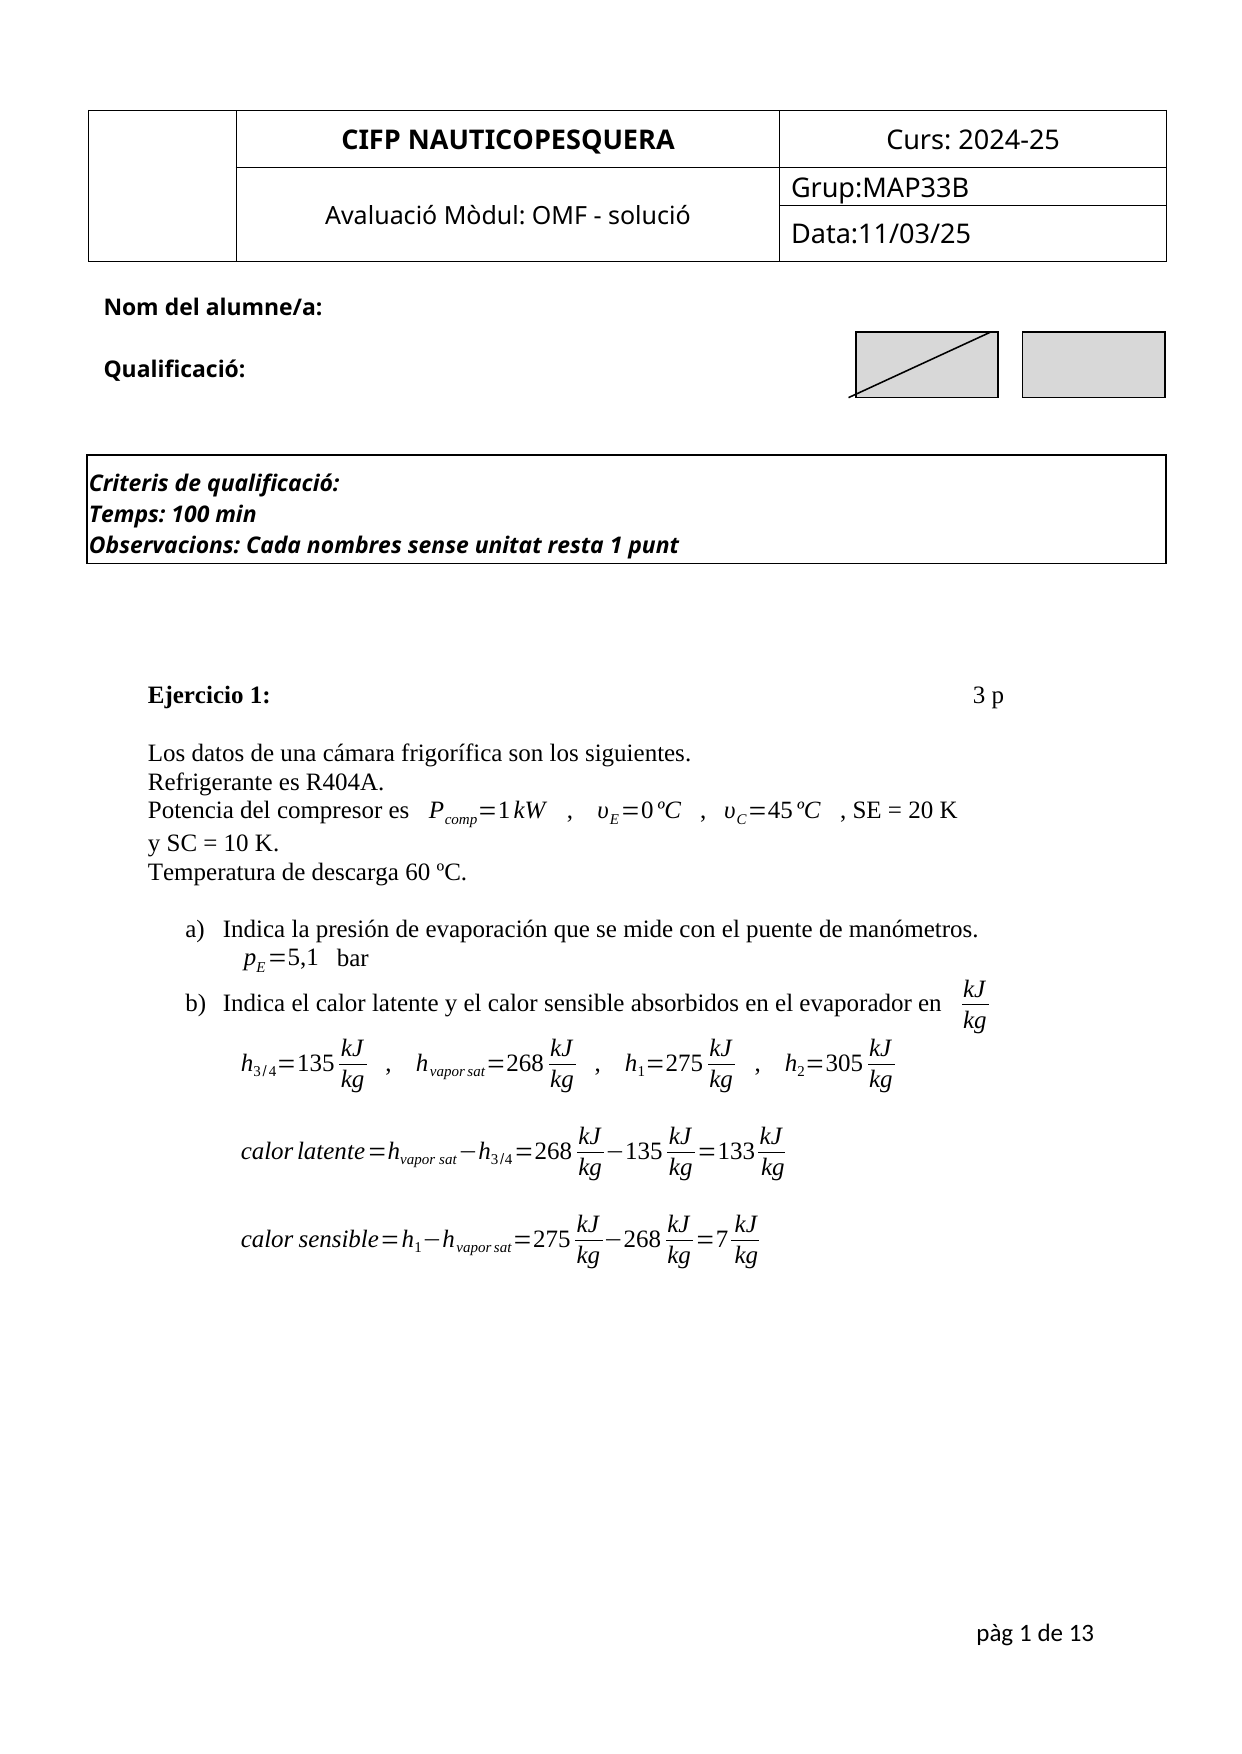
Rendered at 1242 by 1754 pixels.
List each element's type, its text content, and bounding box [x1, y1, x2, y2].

text Ejercicio 1: 3 p [148, 680, 1094, 709]
text Refrigerante es R404A. [148, 767, 1094, 795]
text Los datos de una cámara frigorífica son los siguientes. [148, 738, 1094, 767]
text [999, 353, 1022, 384]
text Nom del alumne/a: [103, 290, 1094, 322]
text Qualificació: [103, 353, 855, 384]
list Indica el calor latente y el calor sensible absorbidos en el evaporador en [185, 975, 1094, 1034]
text y SC = 10 K. [148, 828, 1094, 857]
list bar [185, 943, 1094, 975]
text Observacions: Cada nombres sense unitat resta 1 punt [89, 529, 1094, 560]
text Potencia del compresor es, ,, SE = 20 K [148, 795, 1094, 828]
list Indica la presión de evaporación que se mide con el puente de manómetros. [185, 914, 1094, 943]
text Temps: 100 min [89, 498, 1094, 529]
text Temperatura de descarga 60 ºC. [148, 857, 1094, 885]
text Criteris de qualificació: [89, 467, 1094, 498]
list , , , [185, 1034, 1094, 1093]
